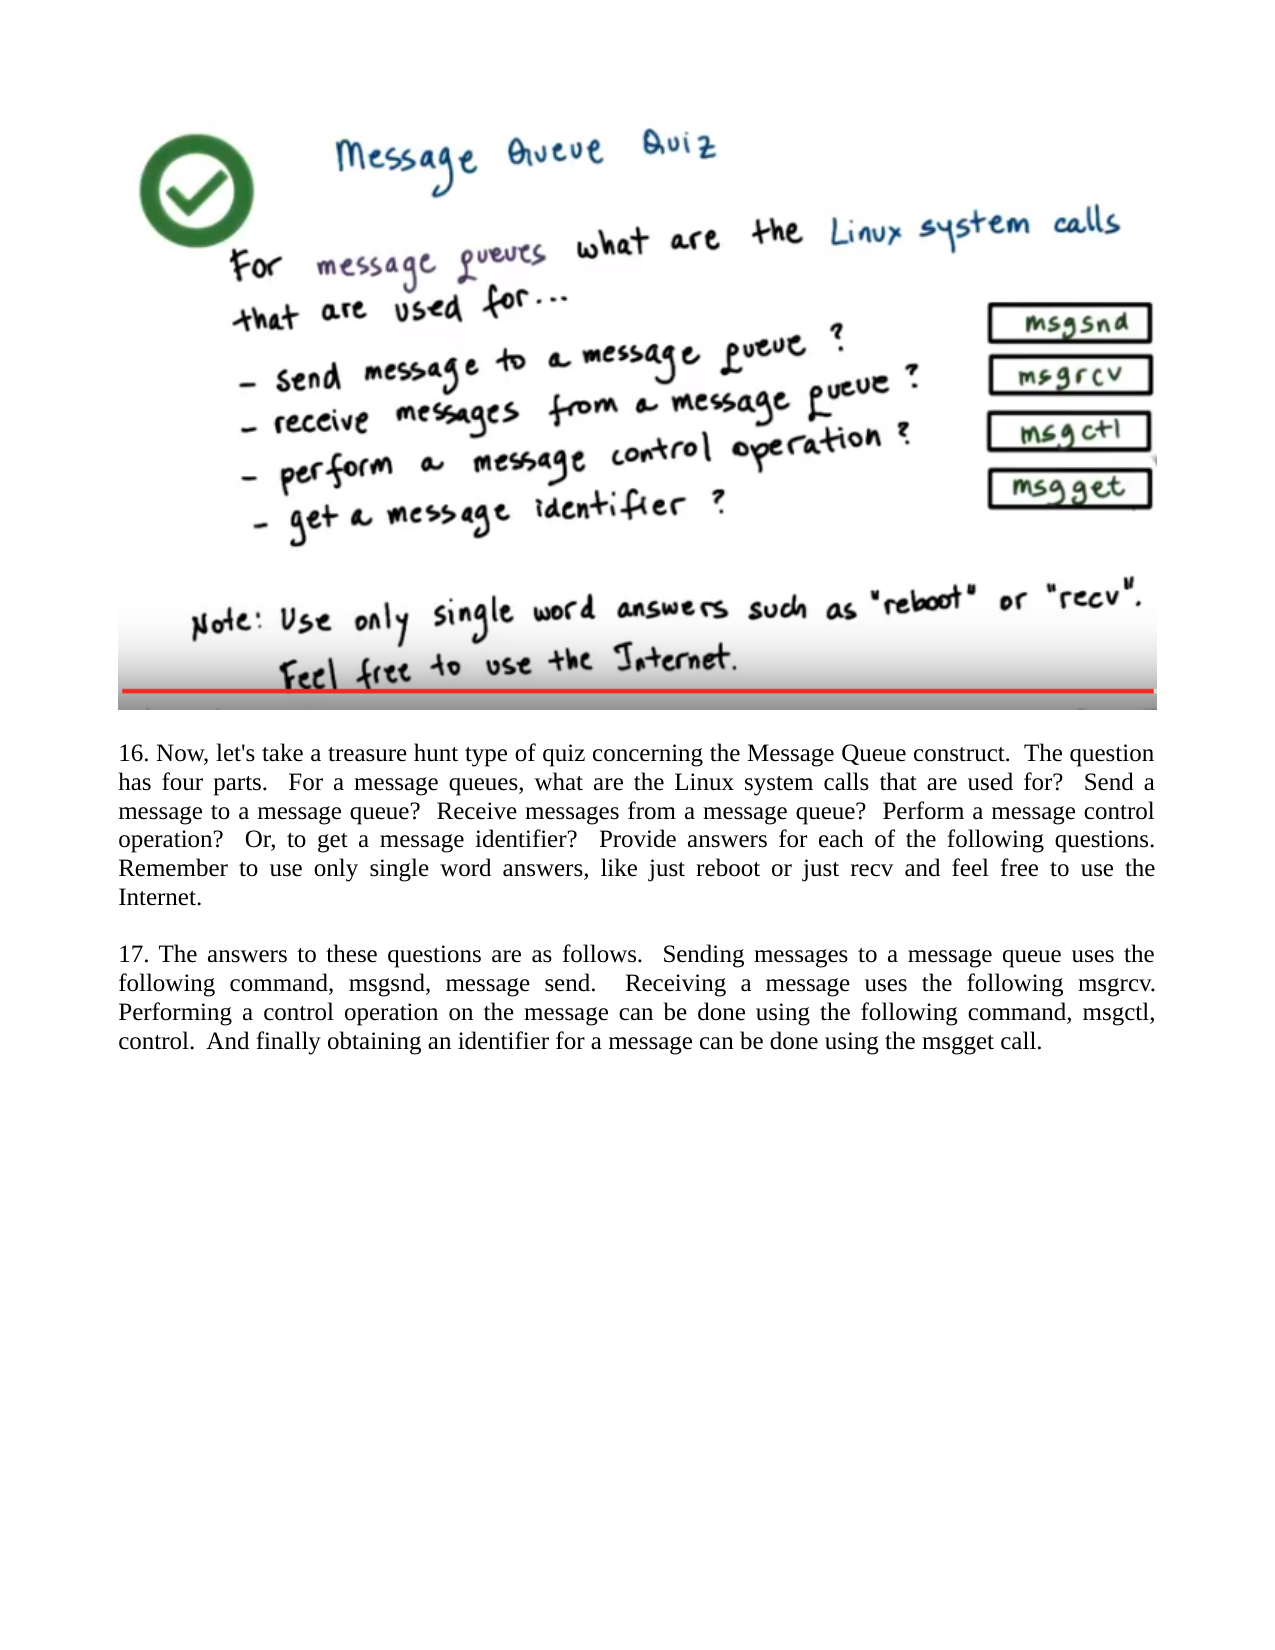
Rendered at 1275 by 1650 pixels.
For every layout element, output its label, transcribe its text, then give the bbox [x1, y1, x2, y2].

picture [118, 118, 1157, 710]
text 16. Now, let's take a treasure hunt type of quiz concerning the Message Queue construct. The question has four parts. For a message queues, what are the Linux system calls that are used for? Send a message to a message queue? Receive messages from a message queue? Perform a message control operation? Or, to get a message identifier? Provide answers for each of the following questions. Remember to use only single word answers, like just reboot or just recv and feel free to use the Internet. [118, 738, 1157, 911]
text 17. The answers to these questions are as follows. Sending messages to a message queue uses the following command, msgsnd, message send. Receiving a message uses the following msgrcv. Performing a control operation on the message can be done using the following command, msgctl, control. And finally obtaining an identifier for a message can be done using the msgget call. [118, 939, 1157, 1054]
